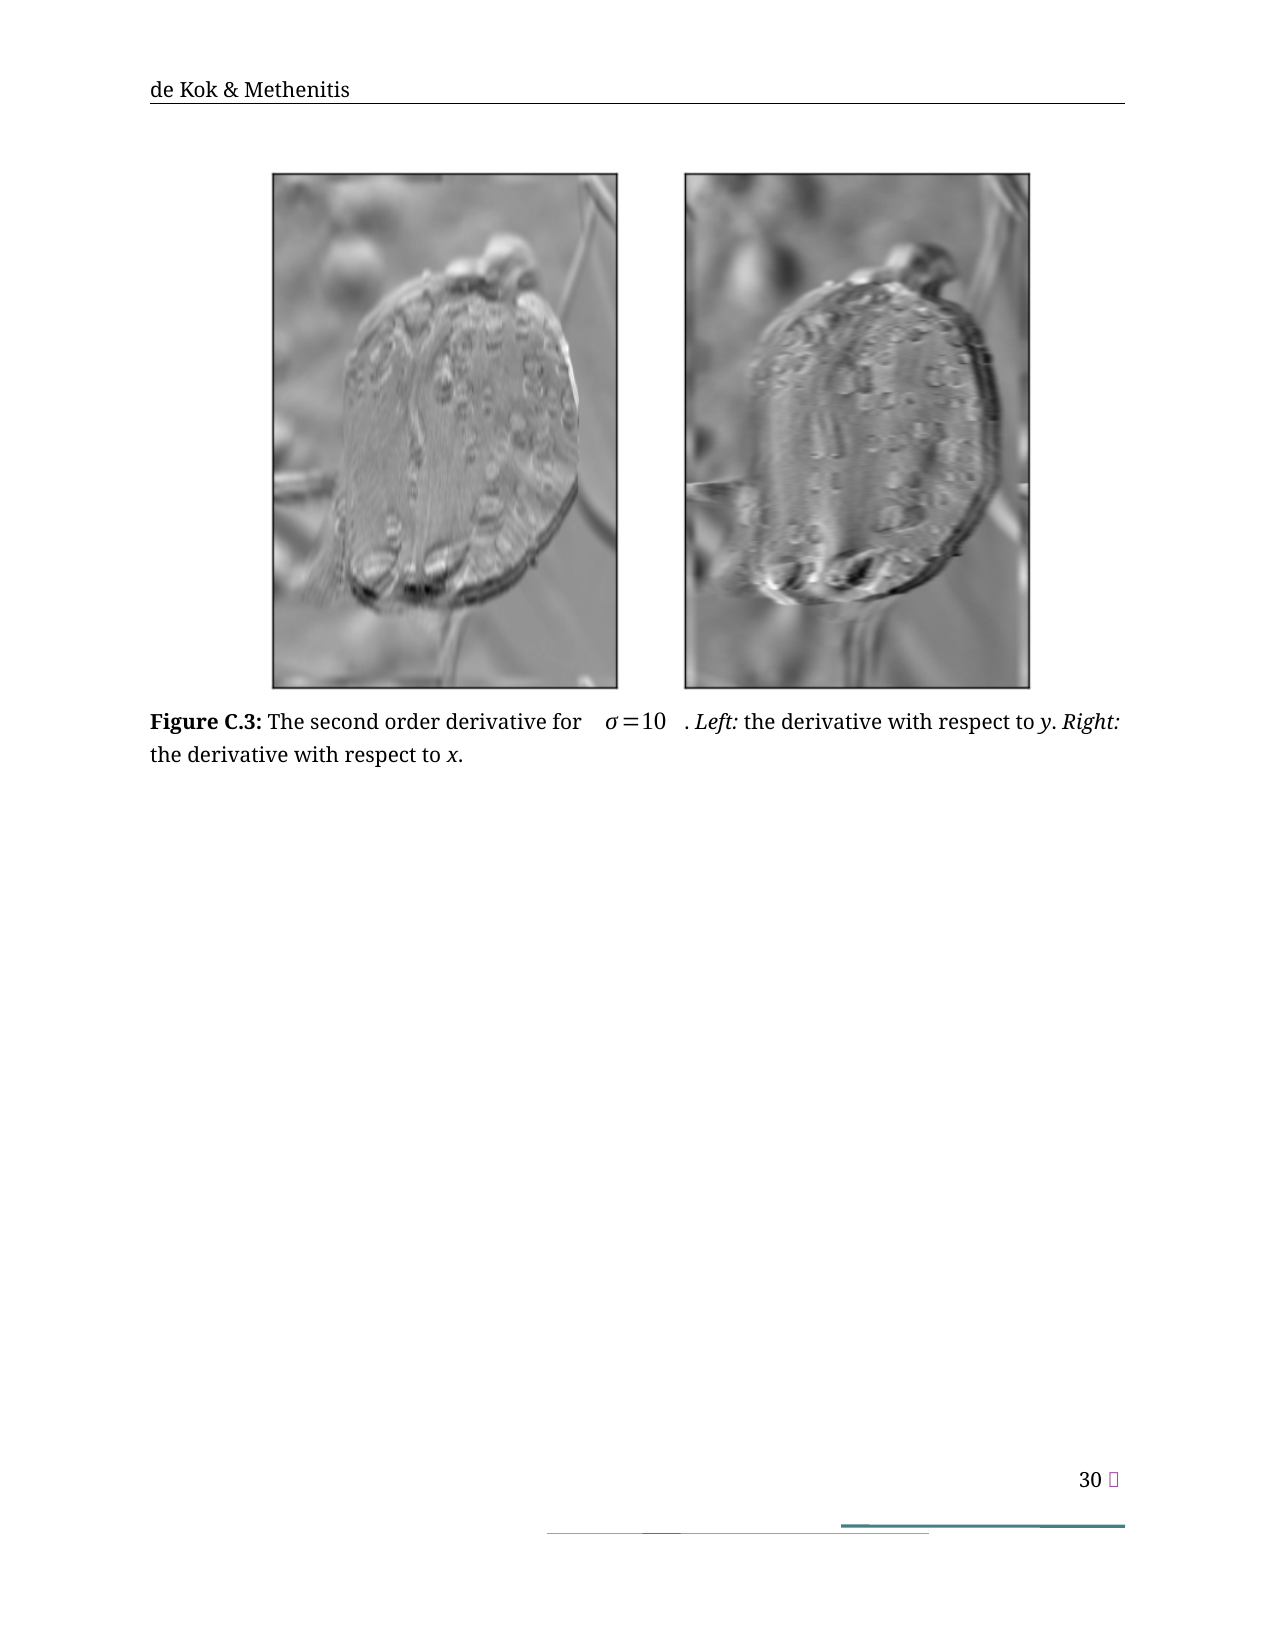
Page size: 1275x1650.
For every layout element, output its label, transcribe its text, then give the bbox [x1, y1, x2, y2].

text Figure C.3: The second order derivative for . Left: the derivative with respect to y. Right: the derivative with respect to x. [150, 703, 1125, 768]
picture [150, 157, 1125, 703]
